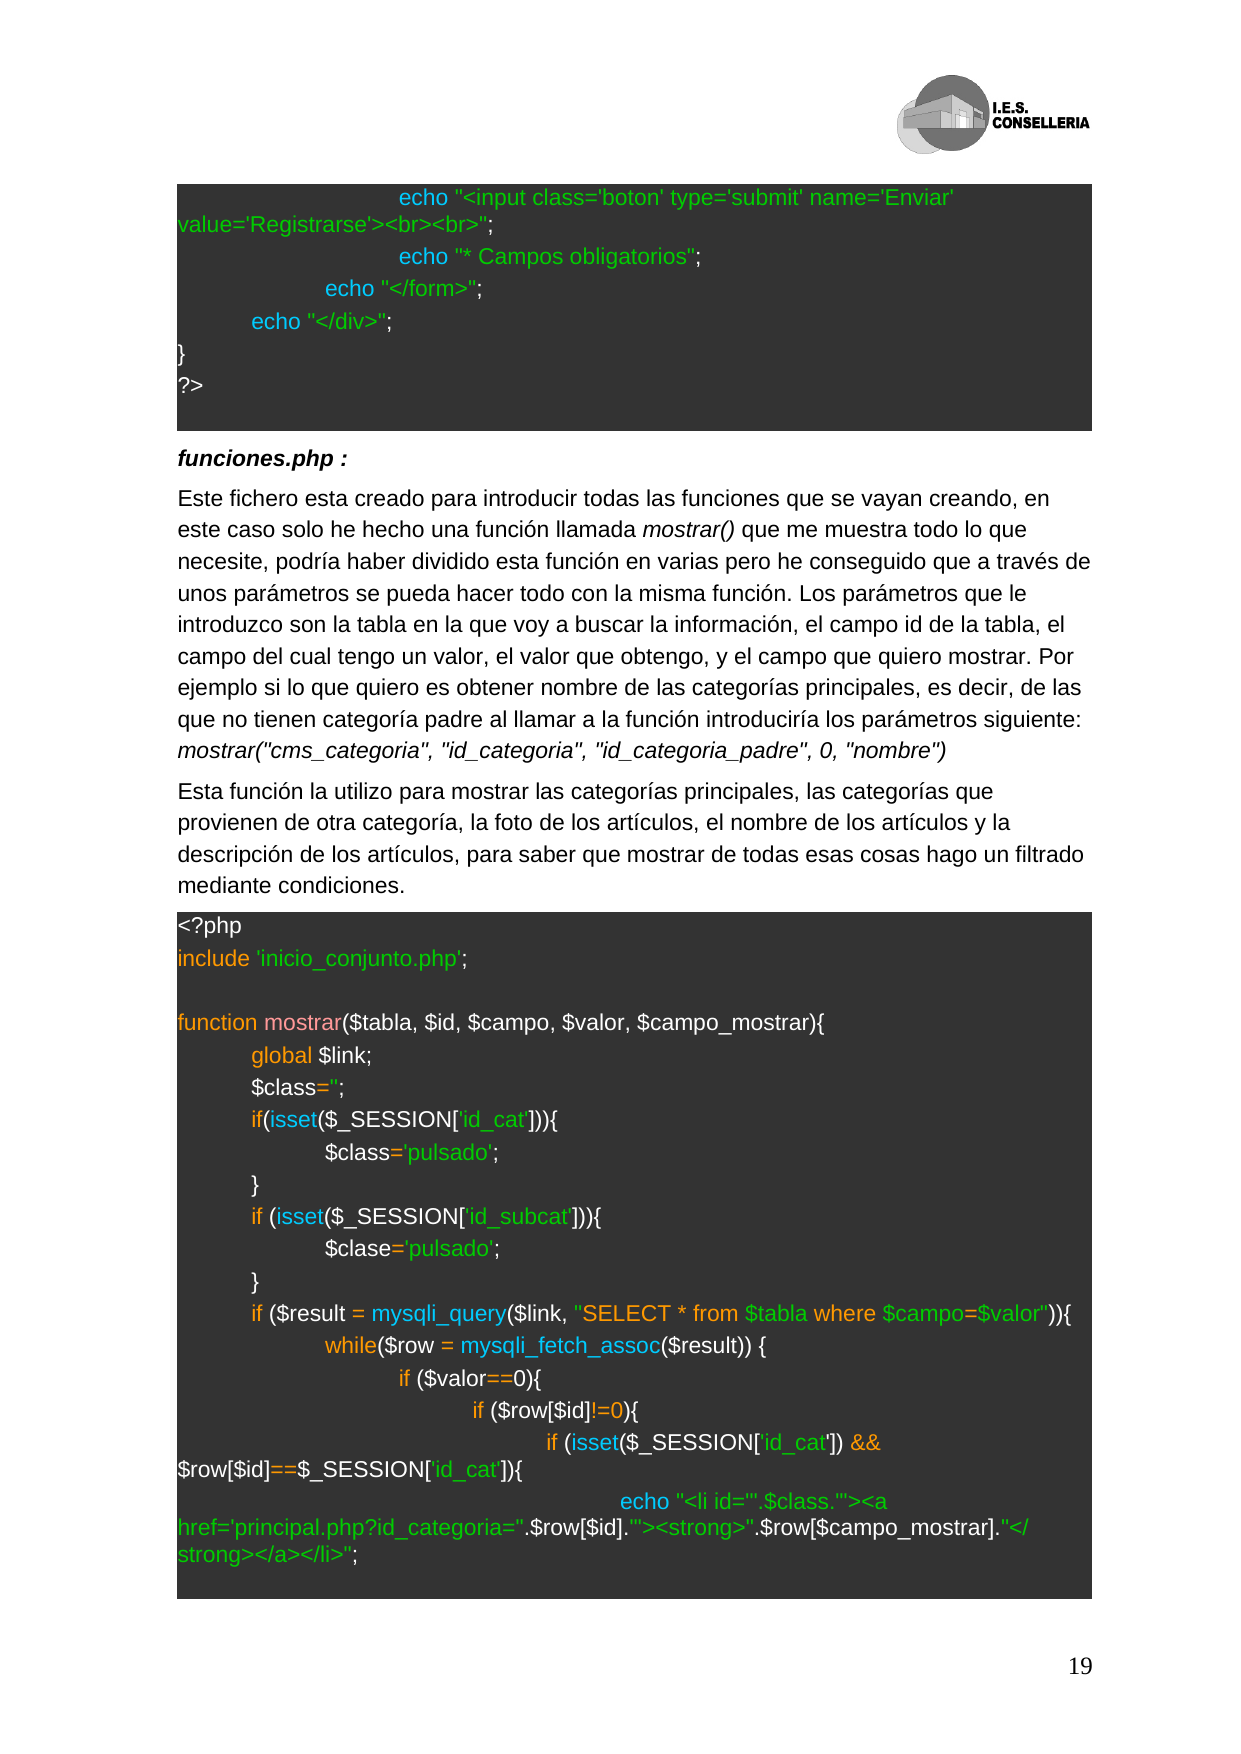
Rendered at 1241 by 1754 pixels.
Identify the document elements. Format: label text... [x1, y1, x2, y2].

text ?> [177, 372, 1092, 398]
text function mostrar($tabla, $id, $campo, $valor, $campo_mostrar){ [177, 1009, 1092, 1036]
text if ($result = mysqli_query($link, "SELECT * from $tabla where $campo=$valor")){ [177, 1300, 1092, 1326]
text if ($valor==0){ [177, 1364, 1092, 1391]
text funciones.php : [177, 445, 1092, 471]
text $class='pulsado'; [177, 1138, 1092, 1165]
text include 'inicio_conjunto.php'; [177, 945, 1092, 971]
text } [177, 1268, 1092, 1294]
text if(isset($_SESSION['id_cat'])){ [177, 1106, 1092, 1133]
text if (isset($_SESSION['id_subcat'])){ [177, 1203, 1092, 1229]
text $class=''; [177, 1074, 1092, 1100]
text global $link; [177, 1042, 1092, 1068]
text } [177, 1171, 1092, 1197]
text Esta función la utilizo para mostrar las categorías principales, las categorías que provienen de otra categoría, la foto de los artículos, el nombre de los artículos y la descripción de los artículos, para saber que mostrar de todas esas cosas hago un filtrado mediante condiciones. [177, 778, 1092, 899]
text if ($row[$id]!=0){ [177, 1397, 1092, 1423]
picture [894, 73, 1093, 155]
text $clase='pulsado'; [177, 1235, 1092, 1262]
text echo "</form>"; [177, 275, 1092, 302]
text echo "</div>"; [177, 308, 1092, 334]
text echo "* Campos obligatorios"; [177, 243, 1092, 269]
text Este fichero esta creado para introducir todas las funciones que se vayan creando, en este caso solo he hecho una función llamada mostrar() que me muestra todo lo que necesite, podría haber dividido esta función en varias pero he conseguido que a través de unos parámetros se pueda hacer todo con la misma función. Los parámetros que le introduzco son la tabla en la que voy a buscar la información, el campo id de la tabla, el campo del cual tengo un valor, el valor que obtengo, y el campo que quiero mostrar. Por ejemplo si lo que quiero es obtener nombre de las categorías principales, es decir, de las que no tienen categoría padre al llamar a la función introduciría los parámetros siguiente: mostrar("cms_categoria", "id_categoria", "id_categoria_padre", 0, "nombre") [177, 485, 1092, 764]
text echo "<input class='boton' type='submit' name='Enviar' value='Registrarse'><br><br>"; [177, 184, 1092, 237]
text } [177, 340, 1092, 366]
text <?php [177, 912, 1092, 939]
text echo "<li id='".$class."'><a href='principal.php?id_categoria=".$row[$id]."'><strong>".$row[$campo_mostrar]."</strong></a></li>"; [177, 1488, 1092, 1567]
text while($row = mysqli_fetch_assoc($result)) { [177, 1332, 1092, 1359]
text if (isset($_SESSION['id_cat']) && $row[$id]==$_SESSION['id_cat']){ [177, 1429, 1092, 1482]
